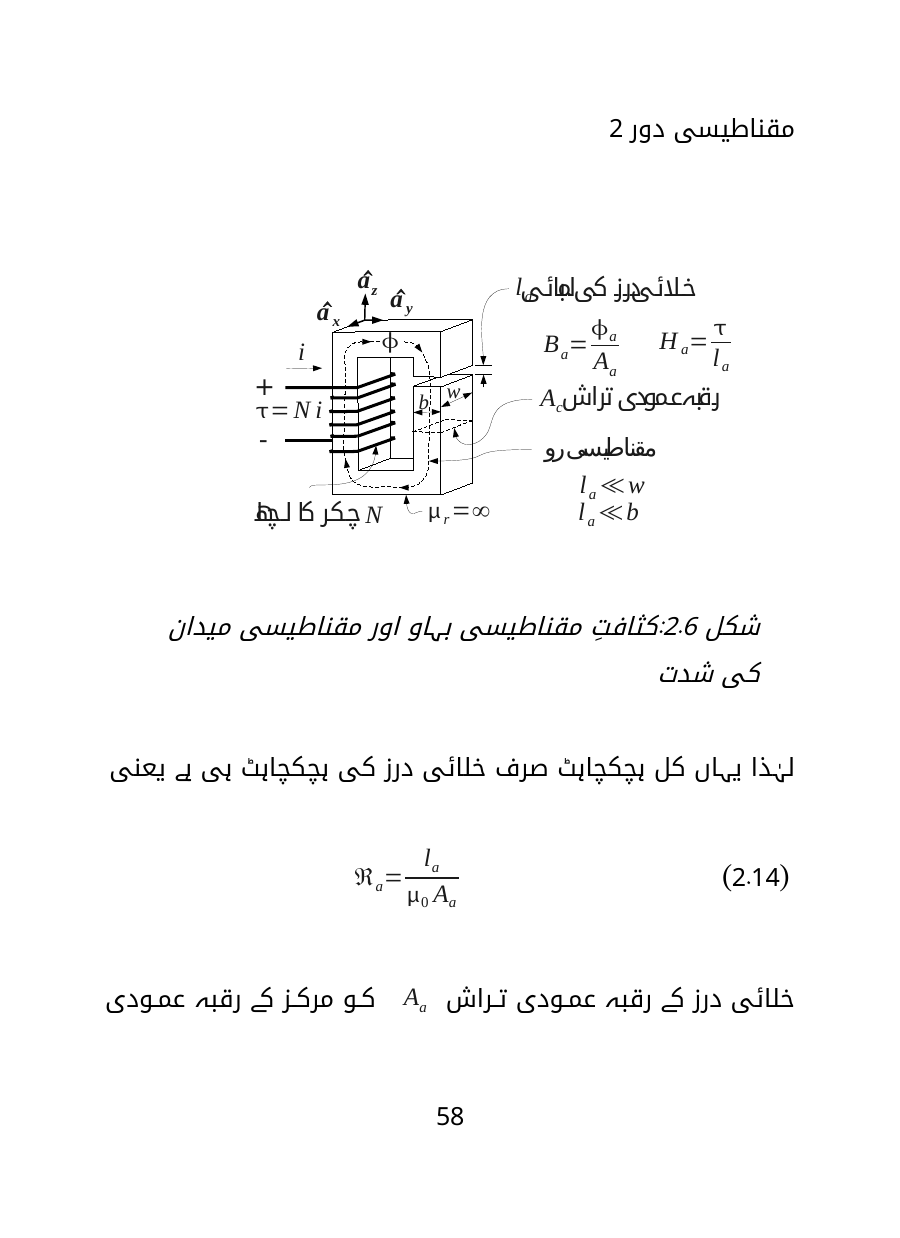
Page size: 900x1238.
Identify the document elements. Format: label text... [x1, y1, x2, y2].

text لہٰذا یہاں کل ہچکچاہٹ صرف خلائی درز کی ہچکچاہٹ ہی ہے یعنی [105, 745, 795, 792]
table_header (2.14) [700, 839, 795, 929]
text خلائی درز کے رقبہ عمودی تراش کو مرکز کے رقبہ عمودی تراش کے برابر لیا گیا ہے۔ یعنی [105, 976, 795, 1023]
text شکل 2.6:کثافتِ مقناطیسی بہاو اور مقناطیسی میدان کی شدت [140, 195, 760, 698]
table_header [105, 839, 700, 929]
